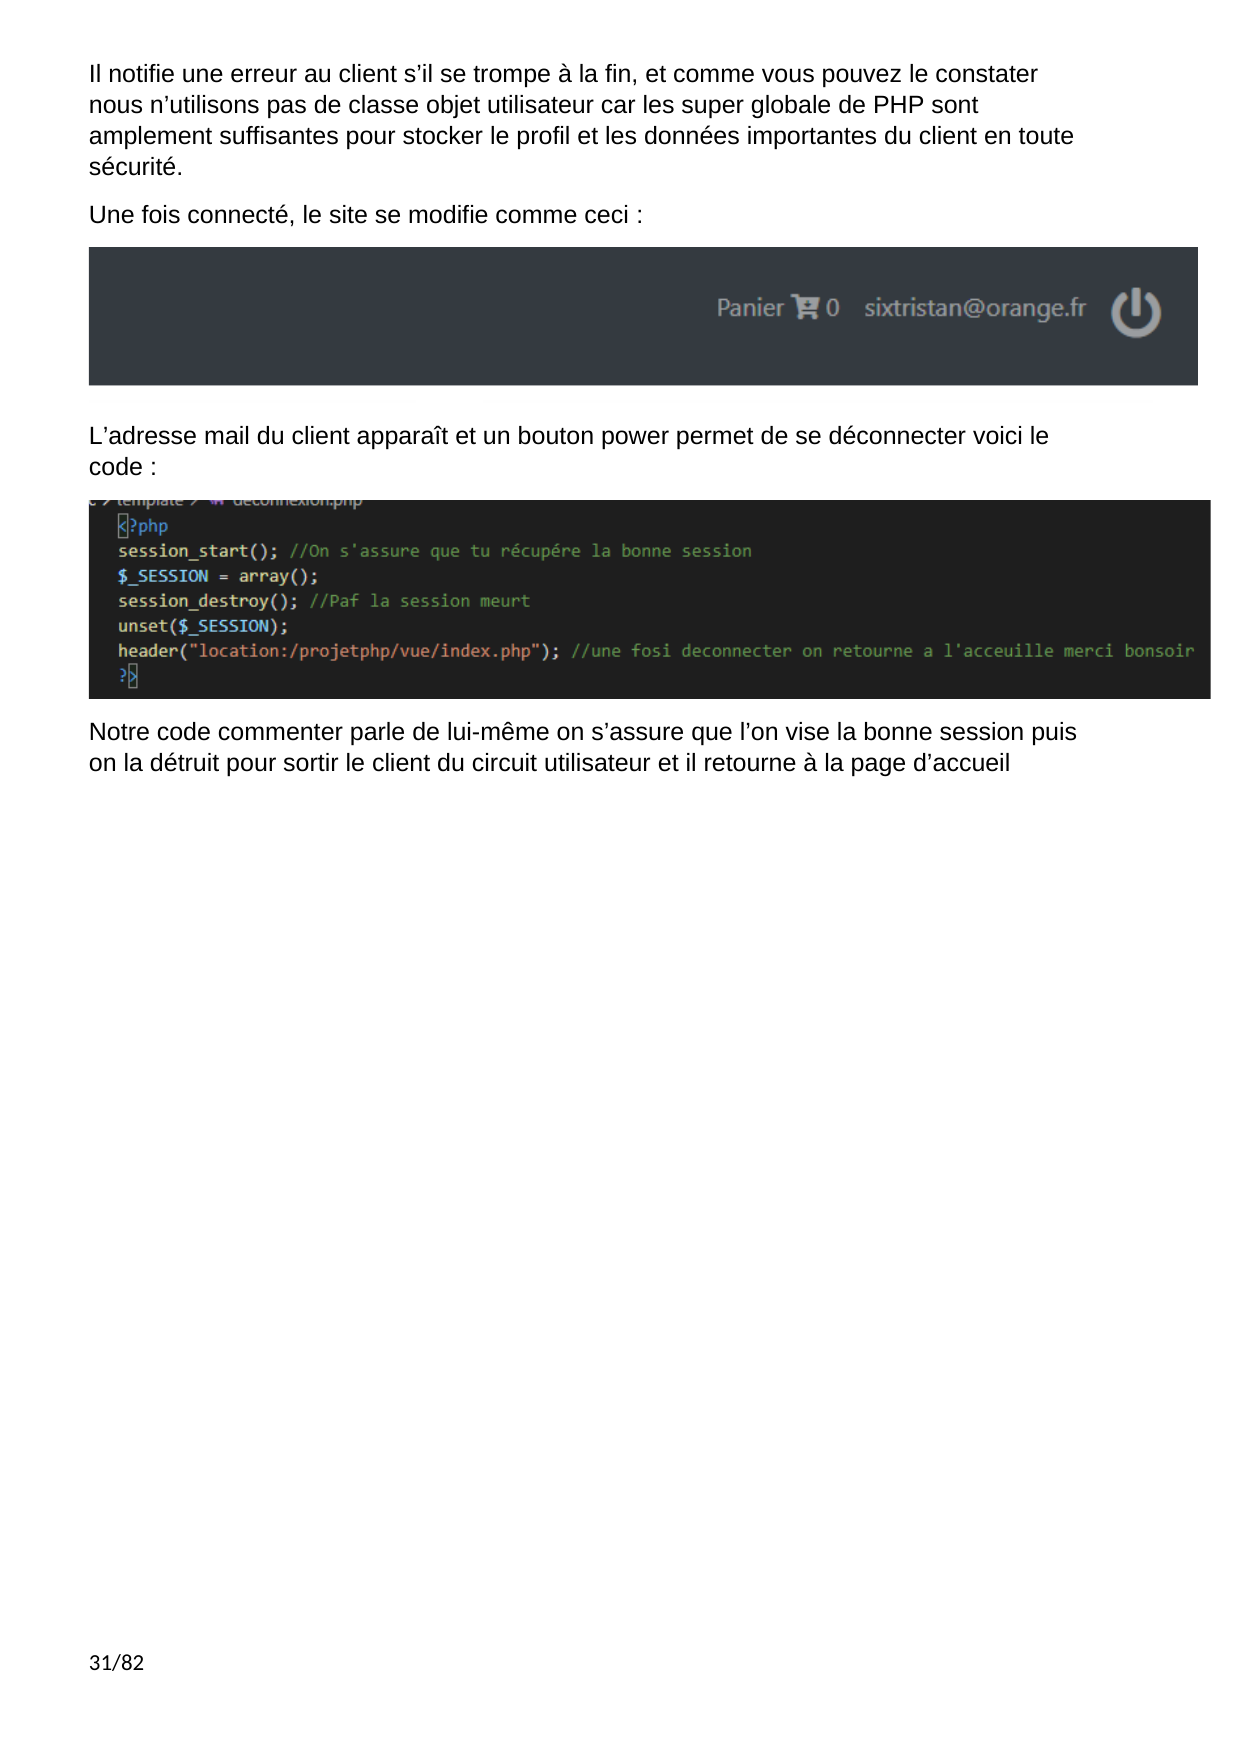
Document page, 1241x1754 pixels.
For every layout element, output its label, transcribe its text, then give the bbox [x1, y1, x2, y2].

text Notre code commenter parle de lui-même on s’assure que l’on vise la bonne session puis on la détruit pour sortir le client du circuit utilisateur et il retourne à la page d’accueil [89, 717, 1092, 777]
text Une fois connecté, le site se modifie comme ceci : [89, 200, 1092, 229]
text Il notifie une erreur au client s’il se trompe à la fin, et comme vous pouvez le constater nous n’utilisons pas de classe objet utilisateur car les super globale de PHP sont amplement suffisantes pour stocker le profil et les données importantes du client en toute sécurité. [89, 59, 1092, 181]
picture [88, 247, 1198, 403]
text L’adresse mail du client apparaît et un bouton power permet de se déconnecter voici le code : [89, 421, 1092, 481]
picture [88, 500, 1211, 699]
